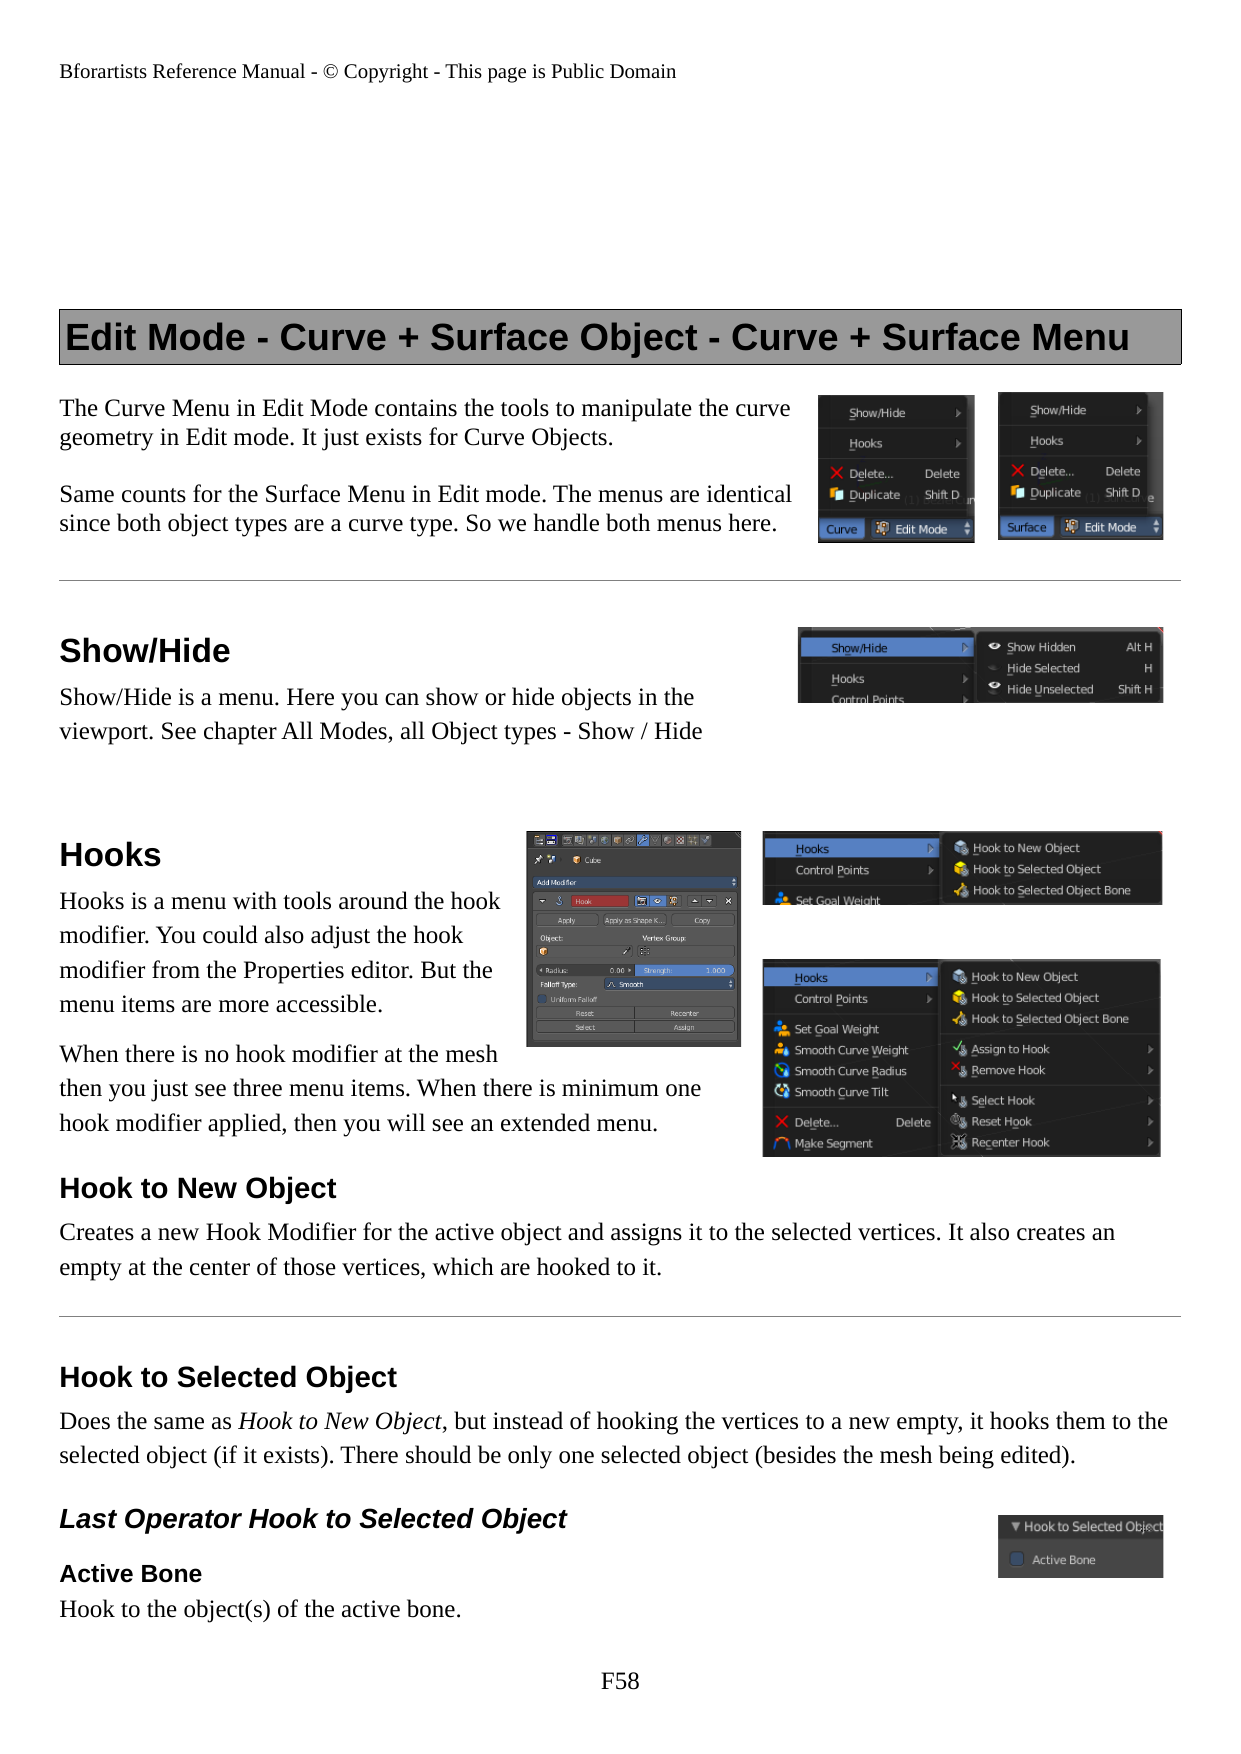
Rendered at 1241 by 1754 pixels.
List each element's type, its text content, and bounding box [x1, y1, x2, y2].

text [742, 886, 1181, 1018]
picture [797, 627, 1164, 703]
picture [998, 1515, 1164, 1578]
picture [818, 395, 975, 543]
text When there is no hook modifier at the mesh then you just see three menu items. When there is minimum one hook modifier applied, then you will see an extended menu. [59, 1039, 762, 1136]
subtitle Show/Hide [59, 630, 797, 669]
text Hooks is a menu with tools around the hook modifier. You could also adjust the hook modifier from the Properties editor. But the menu items are more accessible. [59, 886, 526, 1018]
text The Curve Menu in Edit Mode contains the tools to manipulate the curve geometry in Edit mode. It just exists for Curve Objects. [59, 393, 998, 450]
subtitle Last Operator Hook to Selected Object [59, 1502, 1181, 1534]
text Show/Hide is a menu. Here you can show or hide objects in the viewport. See chapter All Modes, all Object types - Show / Hide [59, 682, 1181, 745]
table_header Edit Mode - Curve + Surface Object - Curve + Surface Menu [60, 310, 1181, 364]
picture [762, 831, 1163, 905]
subtitle Hook to New Object [59, 1171, 1181, 1205]
picture [526, 831, 742, 1047]
text Same counts for the Surface Menu in Edit mode. The menus are identical since both object types are a curve type. So we handle both menus here. [59, 479, 818, 537]
picture [762, 959, 1161, 1157]
subtitle [1164, 630, 1181, 669]
subtitle Active Bone [59, 1559, 1181, 1587]
text Does the same as Hook to New Object, but instead of hooking the vertices to a new empty, it hooks them to the selected object (if it exists). There should be only one selected object (besides the mesh being edited). [59, 1406, 1181, 1469]
picture [998, 392, 1164, 540]
text Creates a new Hook Modifier for the active object and assigns it to the selected vertices. It also creates an empty at the center of those vertices, which are hooked to it. [59, 1217, 1181, 1281]
subtitle [1163, 835, 1181, 874]
subtitle Hooks [59, 835, 526, 874]
subtitle Hook to Selected Object [59, 1360, 1181, 1393]
subtitle [742, 835, 762, 874]
text Hook to the object(s) of the active bone. [59, 1594, 1181, 1622]
